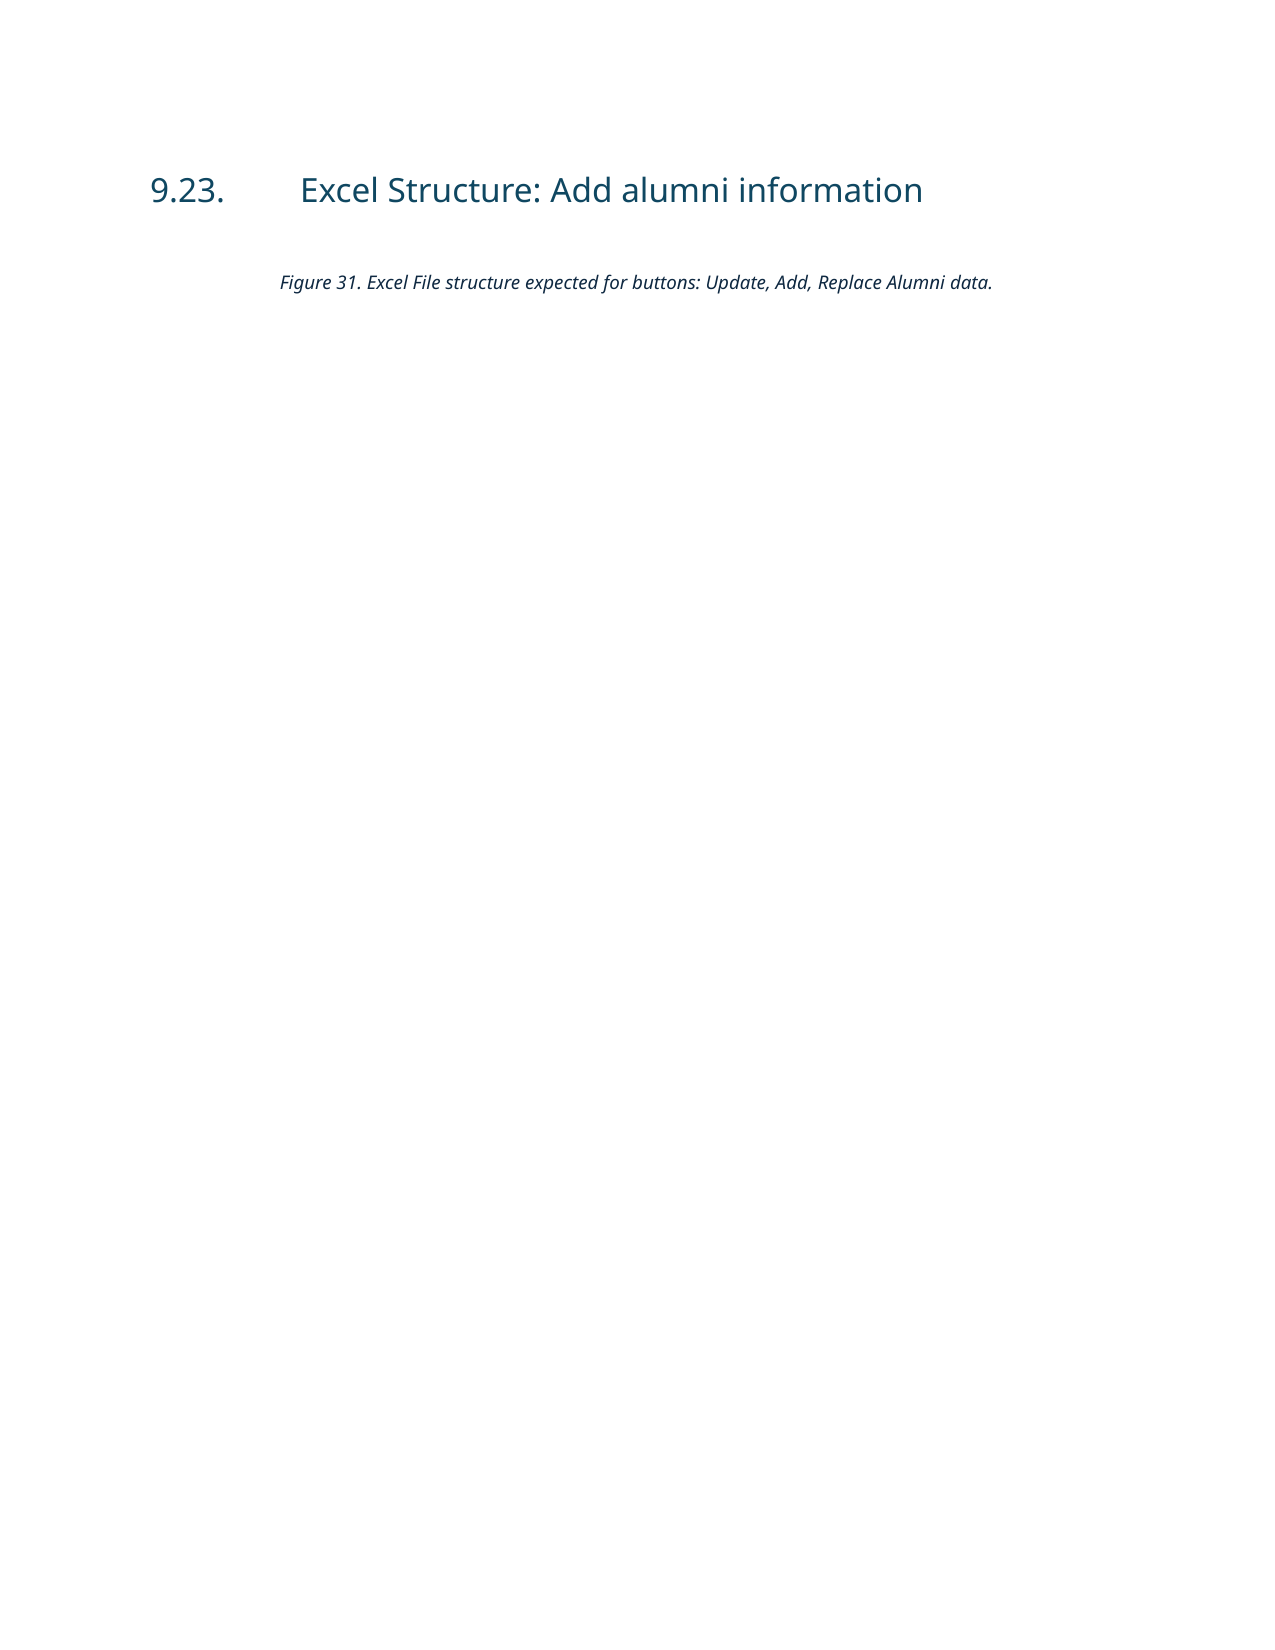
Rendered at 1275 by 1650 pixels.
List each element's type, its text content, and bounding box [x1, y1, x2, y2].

subtitle Excel Structure: Add alumni information [150, 167, 1125, 212]
text Figure 31. Excel File structure expected for buttons: Update, Add, Replace Alumni data. [150, 269, 1125, 294]
